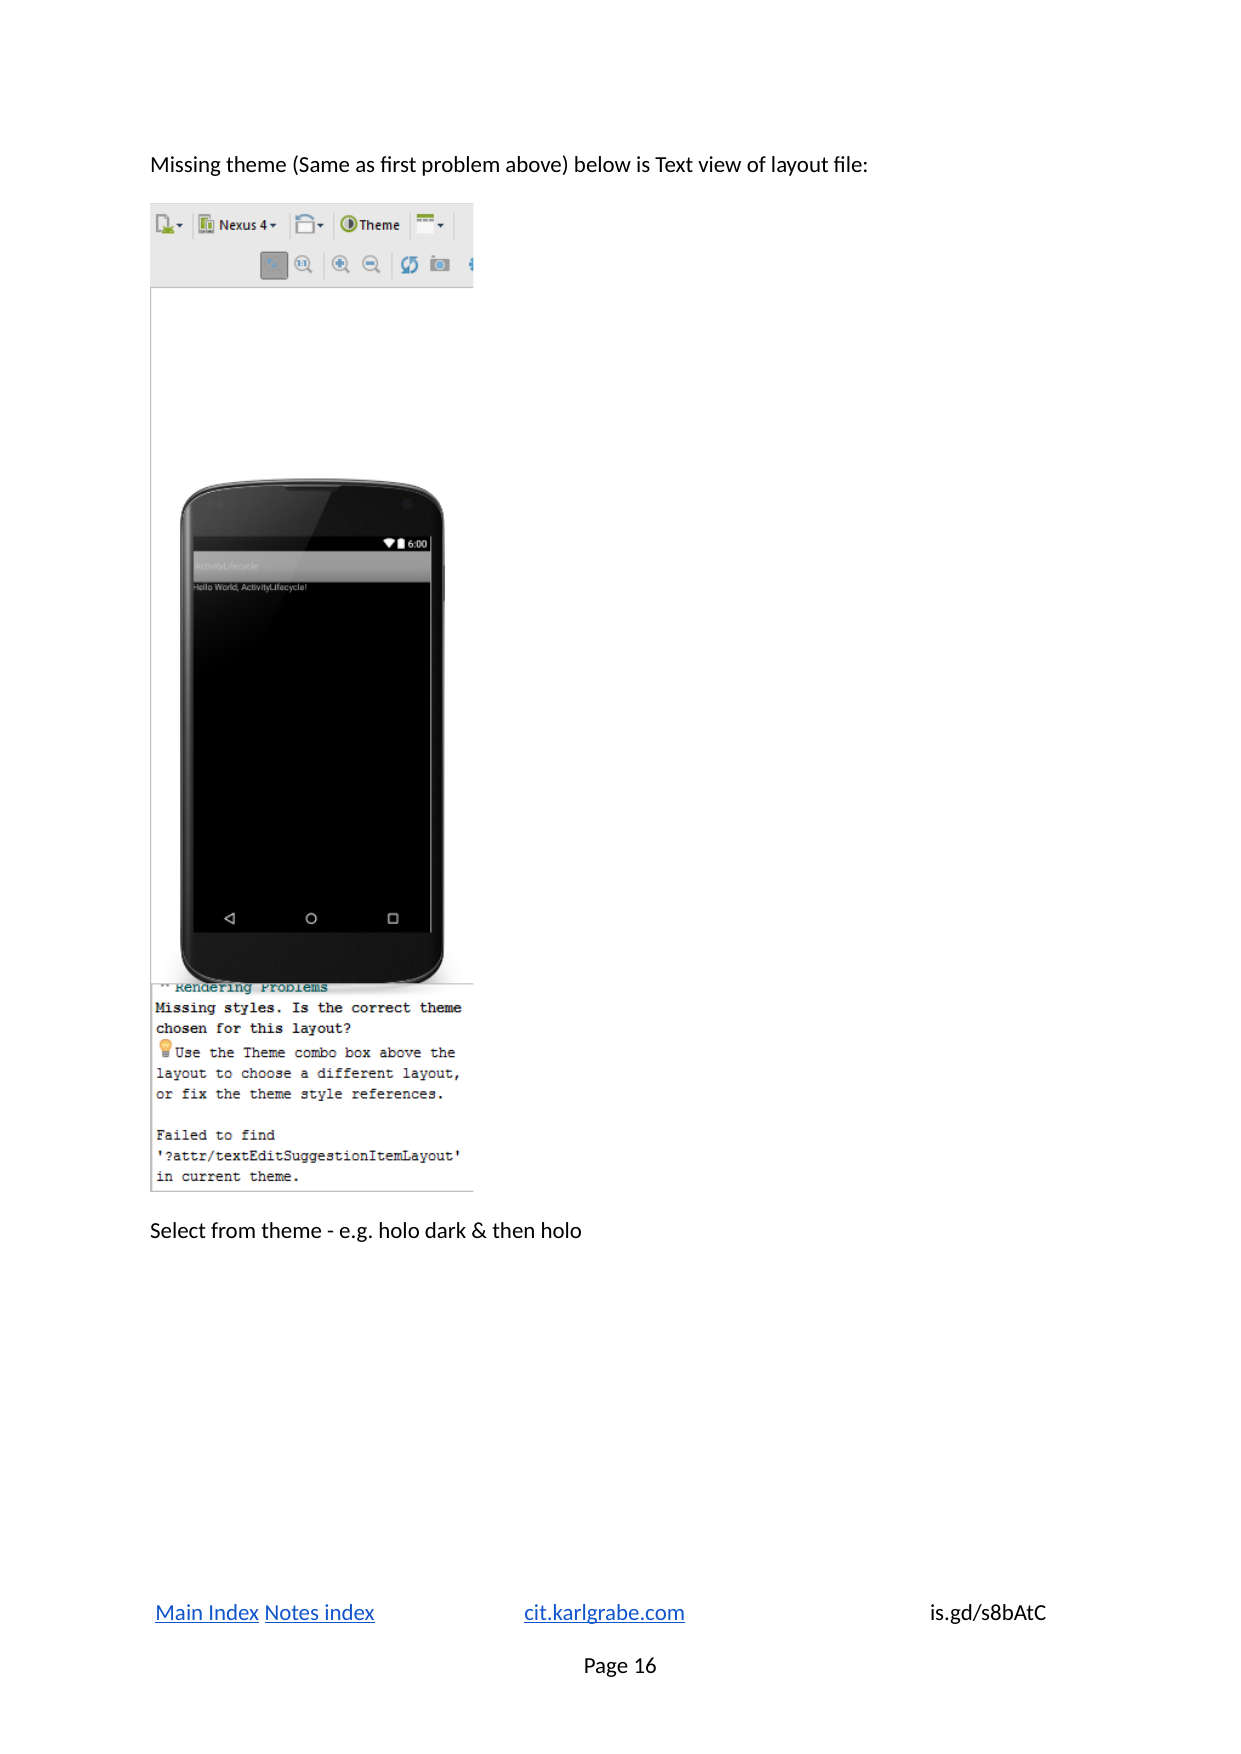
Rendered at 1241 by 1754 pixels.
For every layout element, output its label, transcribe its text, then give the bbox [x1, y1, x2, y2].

text Select from theme - e.g. holo dark & then holo [150, 1216, 1090, 1244]
picture [150, 203, 474, 1192]
text Missing theme (Same as first problem above) below is Text view of layout file: [150, 150, 1090, 178]
